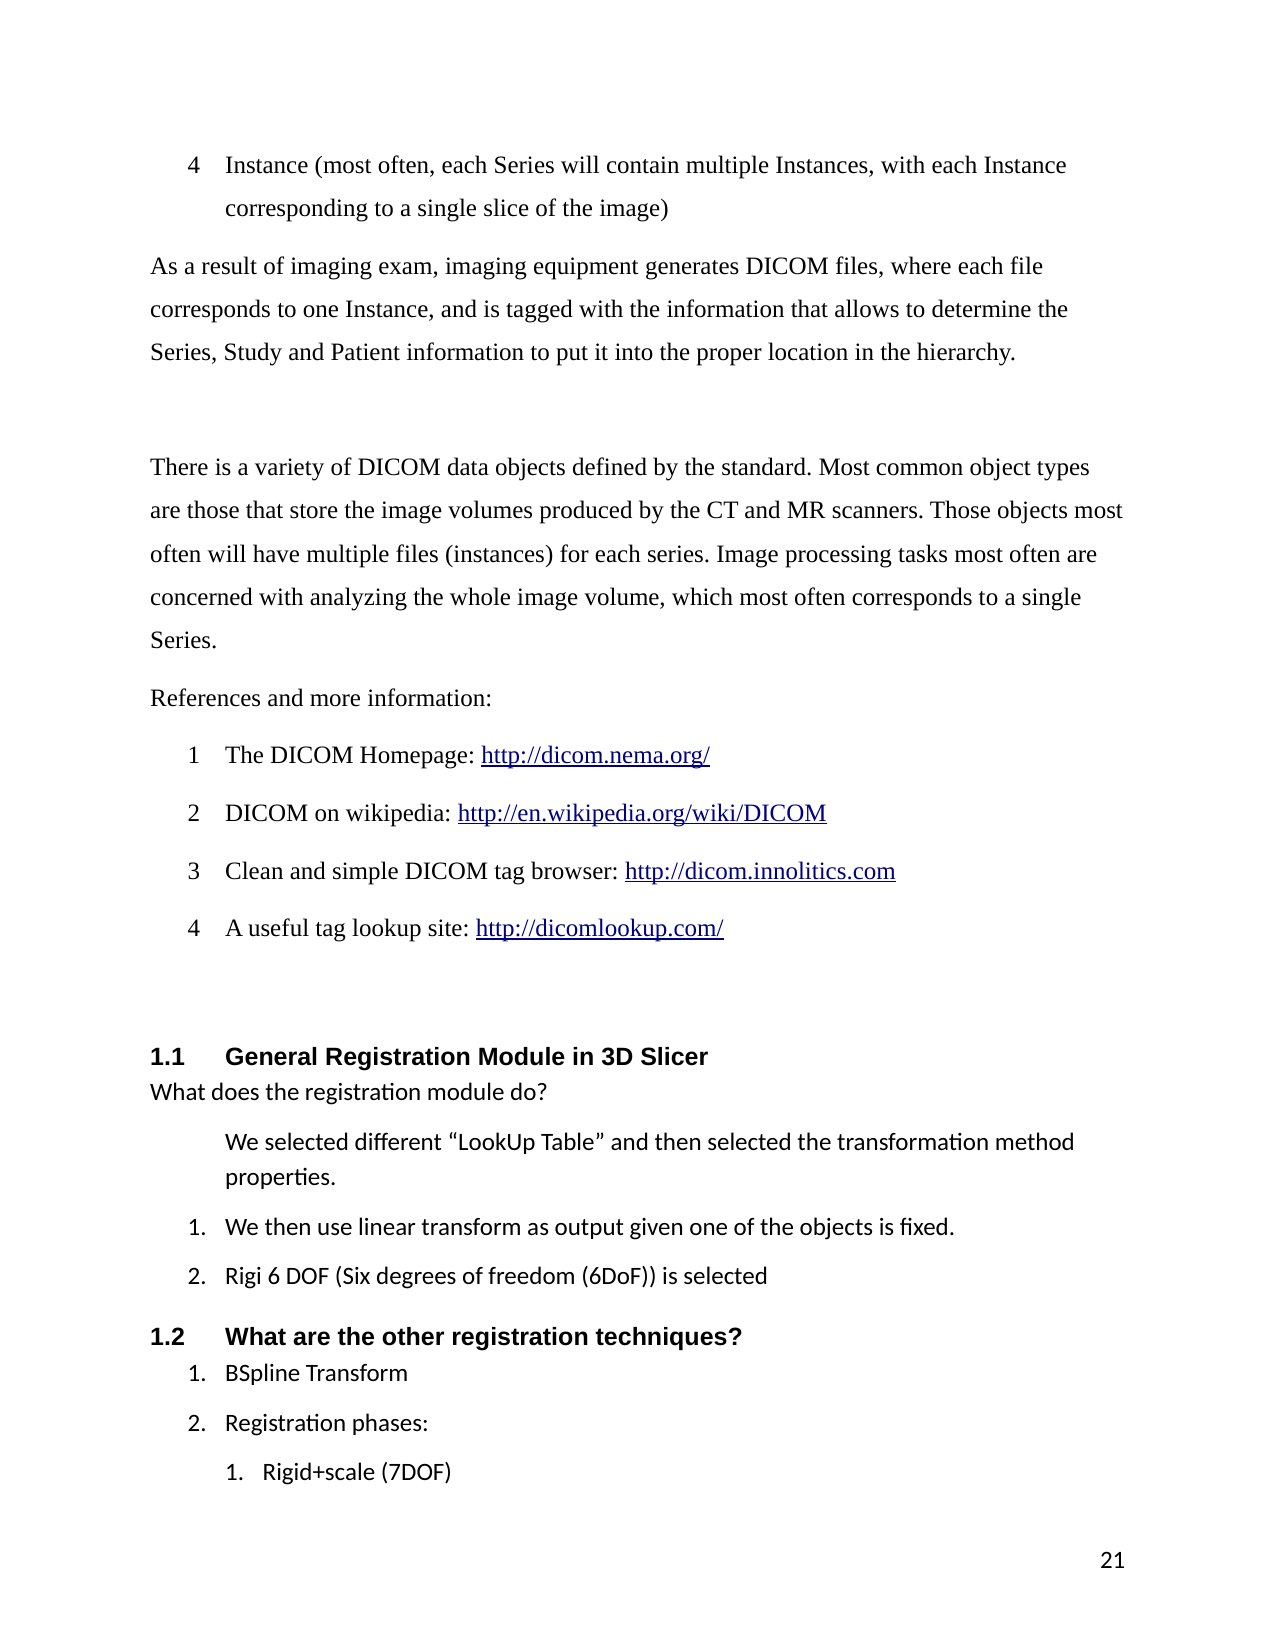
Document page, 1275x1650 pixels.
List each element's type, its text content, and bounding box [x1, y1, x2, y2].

subtitle General Registration Module in 3D Slicer [150, 1041, 1125, 1070]
list Rigi 6 DOF (Six degrees of freedom (6DoF)) is selected [187, 1260, 1125, 1291]
list Registration phases: [187, 1407, 1125, 1437]
subtitle What are the other registration techniques? [150, 1322, 1125, 1351]
list Rigid+scale (7DOF) [225, 1456, 1125, 1487]
text As a result of imaging exam, imaging equipment generates DICOM files, where each file corresponds to one Instance, and is tagged with the information that allows to determine the Series, Study and Patient information to put it into the proper location in the hierarchy. [150, 251, 1125, 366]
list We selected different “LookUp Table” and then selected the transformation method properties. [187, 1126, 1125, 1192]
list Clean and simple DICOM tag browser: http://dicom.innolitics.com [187, 856, 1125, 884]
list DICOM on wikipedia: http://en.wikipedia.org/wiki/DICOM [187, 798, 1125, 827]
text References and more information: [150, 683, 1125, 711]
list A useful tag lookup site: http://dicomlookup.com/ [187, 913, 1125, 942]
list Instance (most often, each Series will contain multiple Instances, with each Instance corresponding to a single slice of the image) [187, 150, 1125, 222]
text What does the registration module do? [150, 1076, 1125, 1107]
list BSpline Transform [187, 1357, 1125, 1388]
list We then use linear transform as output given one of the objects is fixed. [187, 1211, 1125, 1241]
text There is a variety of DICOM data objects defined by the standard. Most common object types are those that store the image volumes produced by the CT and MR scanners. Those objects most often will have multiple files (instances) for each series. Image processing tasks most often are concerned with analyzing the whole image volume, which most often corresponds to a single Series. [150, 452, 1125, 654]
list The DICOM Homepage: http://dicom.nema.org/ [187, 740, 1125, 769]
